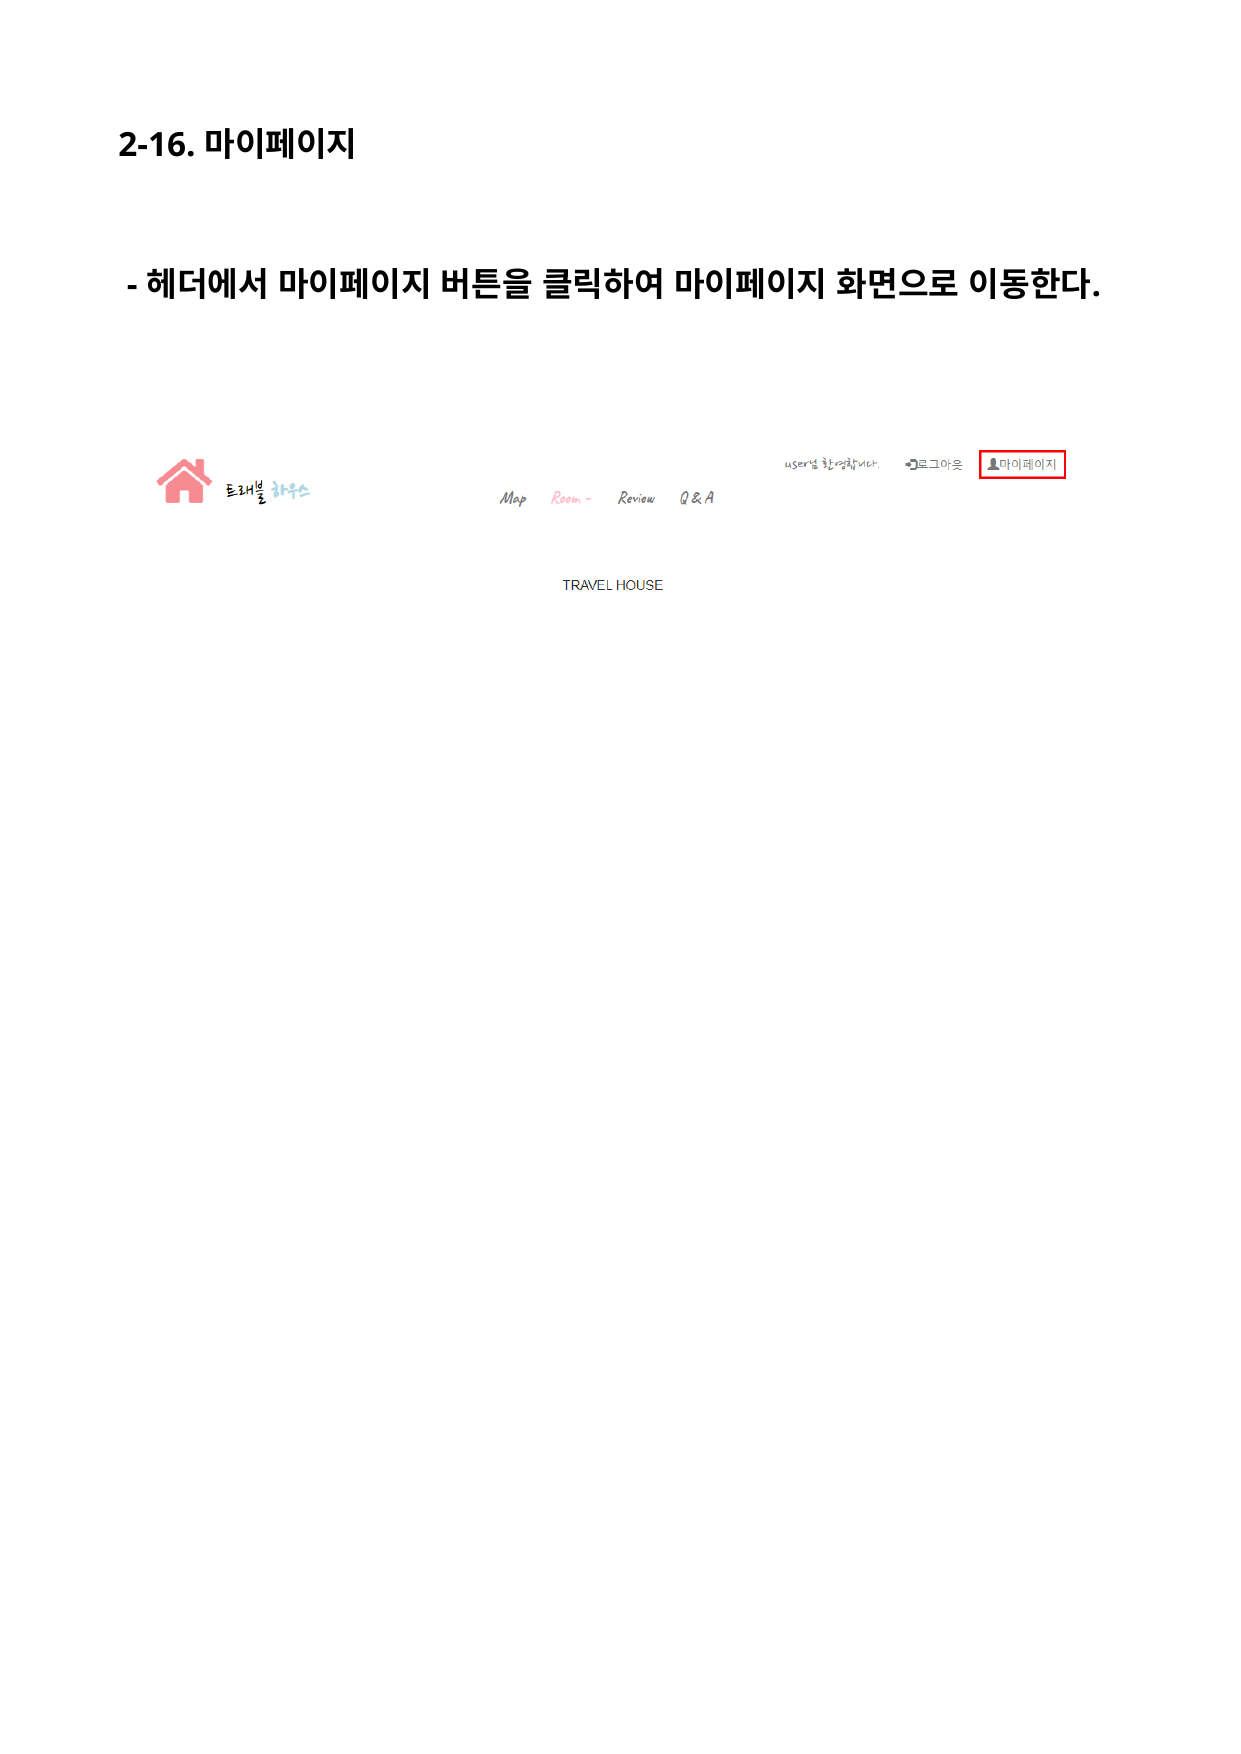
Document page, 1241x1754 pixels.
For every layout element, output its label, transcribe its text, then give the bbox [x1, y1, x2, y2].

text - 헤더에서 마이페이지 버튼을 클릭하여 마이페이지 화면으로 이동한다. [118, 257, 1122, 306]
picture [122, 448, 1126, 631]
text 2-16. 마이페이지 [118, 118, 1122, 167]
